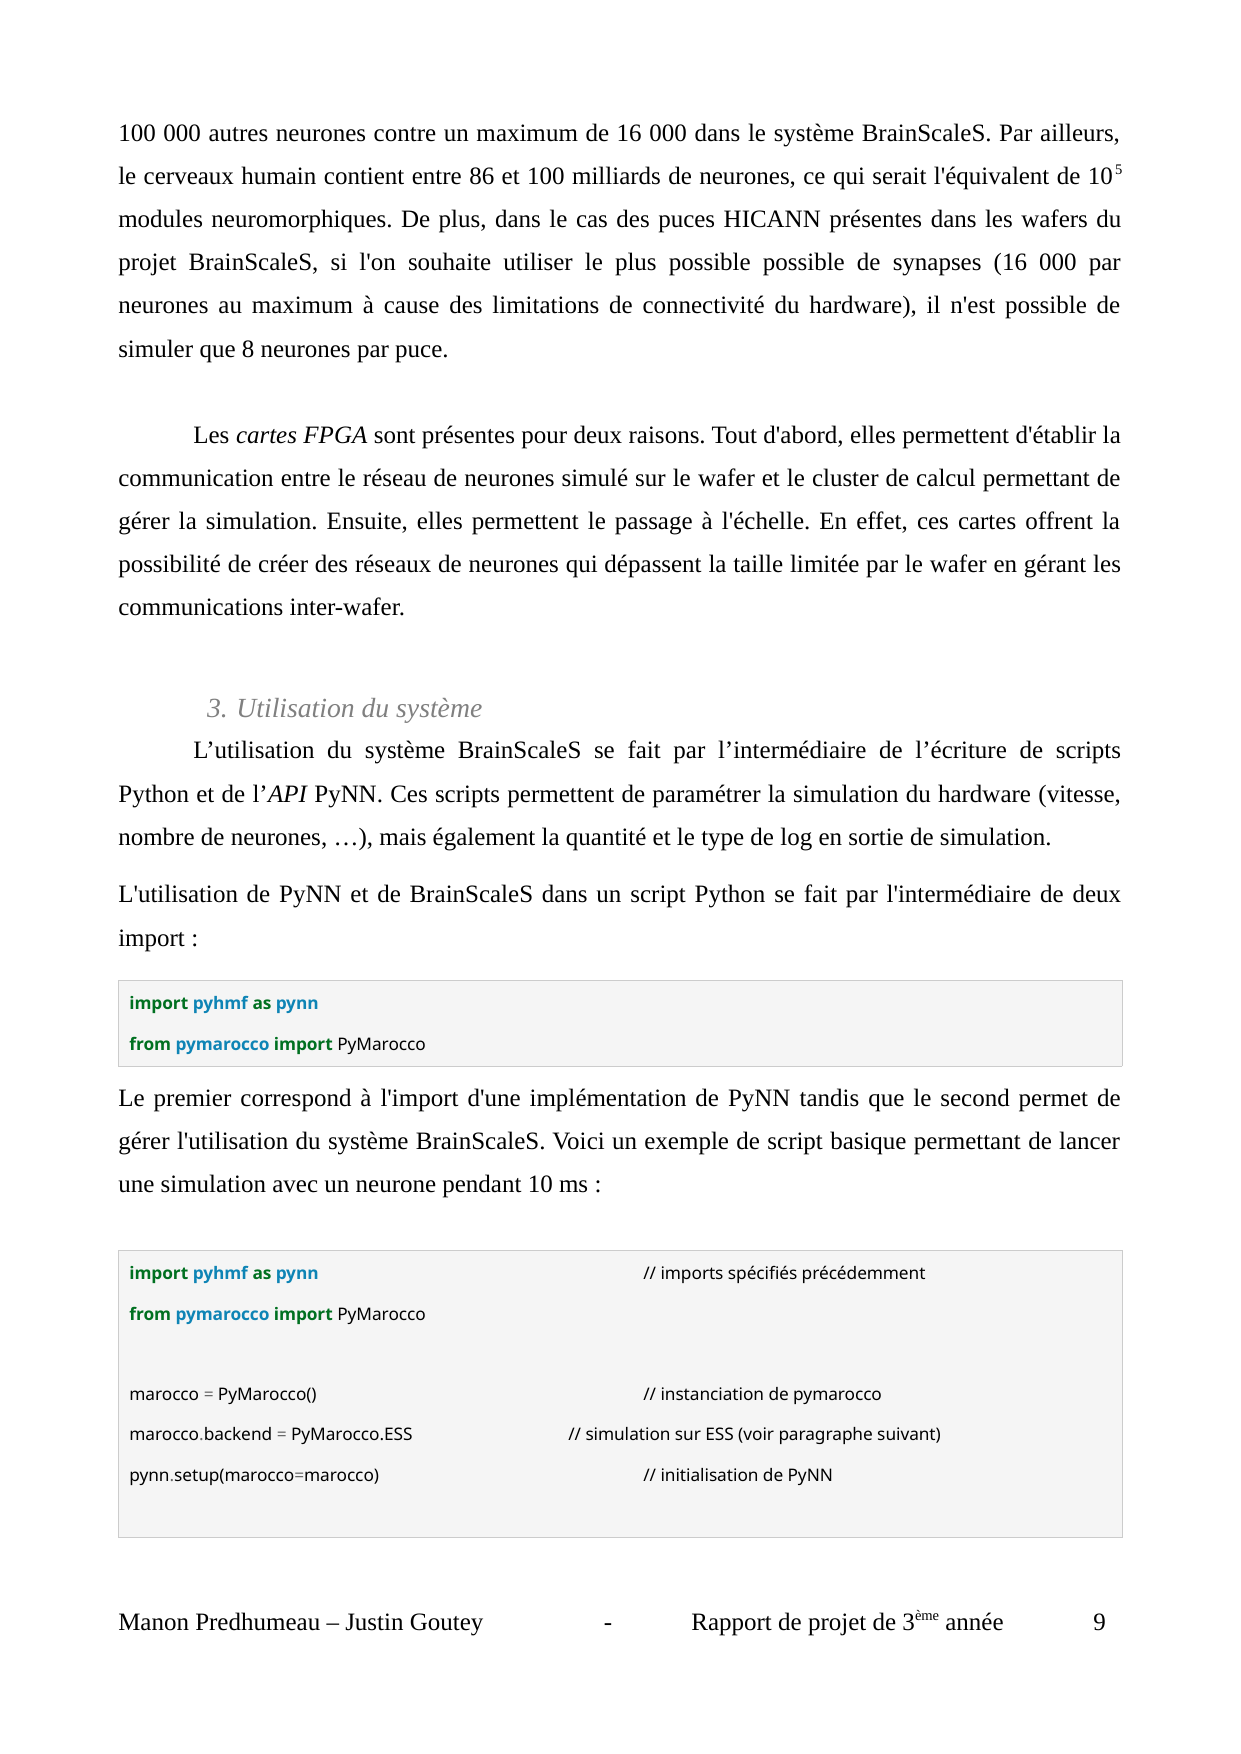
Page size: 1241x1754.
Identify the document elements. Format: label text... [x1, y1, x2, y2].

text marocco = PyMarocco() // instanciation de pymarocco [119, 1371, 1122, 1406]
text marocco.backend = PyMarocco.ESS // simulation sur ESS (voir paragraphe suivant) [119, 1411, 1122, 1446]
text Le premier correspond à l'import d'une implémentation de PyNN tandis que le second permet de gérer l'utilisation du système BrainScaleS. Voici un exemple de script basique permettant de lancer une simulation avec un neurone pendant 10 ms : [118, 1083, 1122, 1198]
text import pyhmf as pynn [119, 981, 1122, 1015]
text Les cartes FPGA sont présentes pour deux raisons. Tout d'abord, elles permettent d'établir la communication entre le réseau de neurones simulé sur le wafer et le cluster de calcul permettant de gérer la simulation. Ensuite, elles permettent le passage à l'échelle. En effet, ces cartes offrent la possibilité de créer des réseaux de neurones qui dépassent la taille limitée par le wafer en gérant les communications inter-wafer. [118, 420, 1122, 621]
subtitle Utilisation du système [207, 691, 1122, 723]
text from pymarocco import PyMarocco [119, 1021, 1122, 1066]
text import pyhmf as pynn // imports spécifiés précédemment [119, 1251, 1122, 1285]
text L'utilisation de PyNN et de BrainScaleS dans un script Python se fait par l'intermédiaire de deux import : [118, 879, 1122, 951]
text L’utilisation du système BrainScaleS se fait par l’intermédiaire de l’écriture de scripts Python et de l’API PyNN. Ces scripts permettent de paramétrer la simulation du hardware (vitesse, nombre de neurones, …), mais également la quantité et le type de log en sortie de simulation. [118, 736, 1122, 851]
text from pymarocco import PyMarocco [119, 1291, 1122, 1325]
text 100 000 autres neurones contre un maximum de 16 000 dans le système BrainScaleS. Par ailleurs, le cerveaux humain contient entre 86 et 100 milliards de neurones, ce qui serait l'équivalent de 105 modules neuromorphiques. De plus, dans le cas des puces HICANN présentes dans les wafers du projet BrainScaleS, si l'on souhaite utiliser le plus possible possible de synapses (16 000 par neurones au maximum à cause des limitations de connectivité du hardware), il n'est possible de simuler que 8 neurones par puce. [118, 118, 1122, 362]
text pynn.setup(marocco=marocco) // initialisation de PyNN [119, 1452, 1122, 1486]
